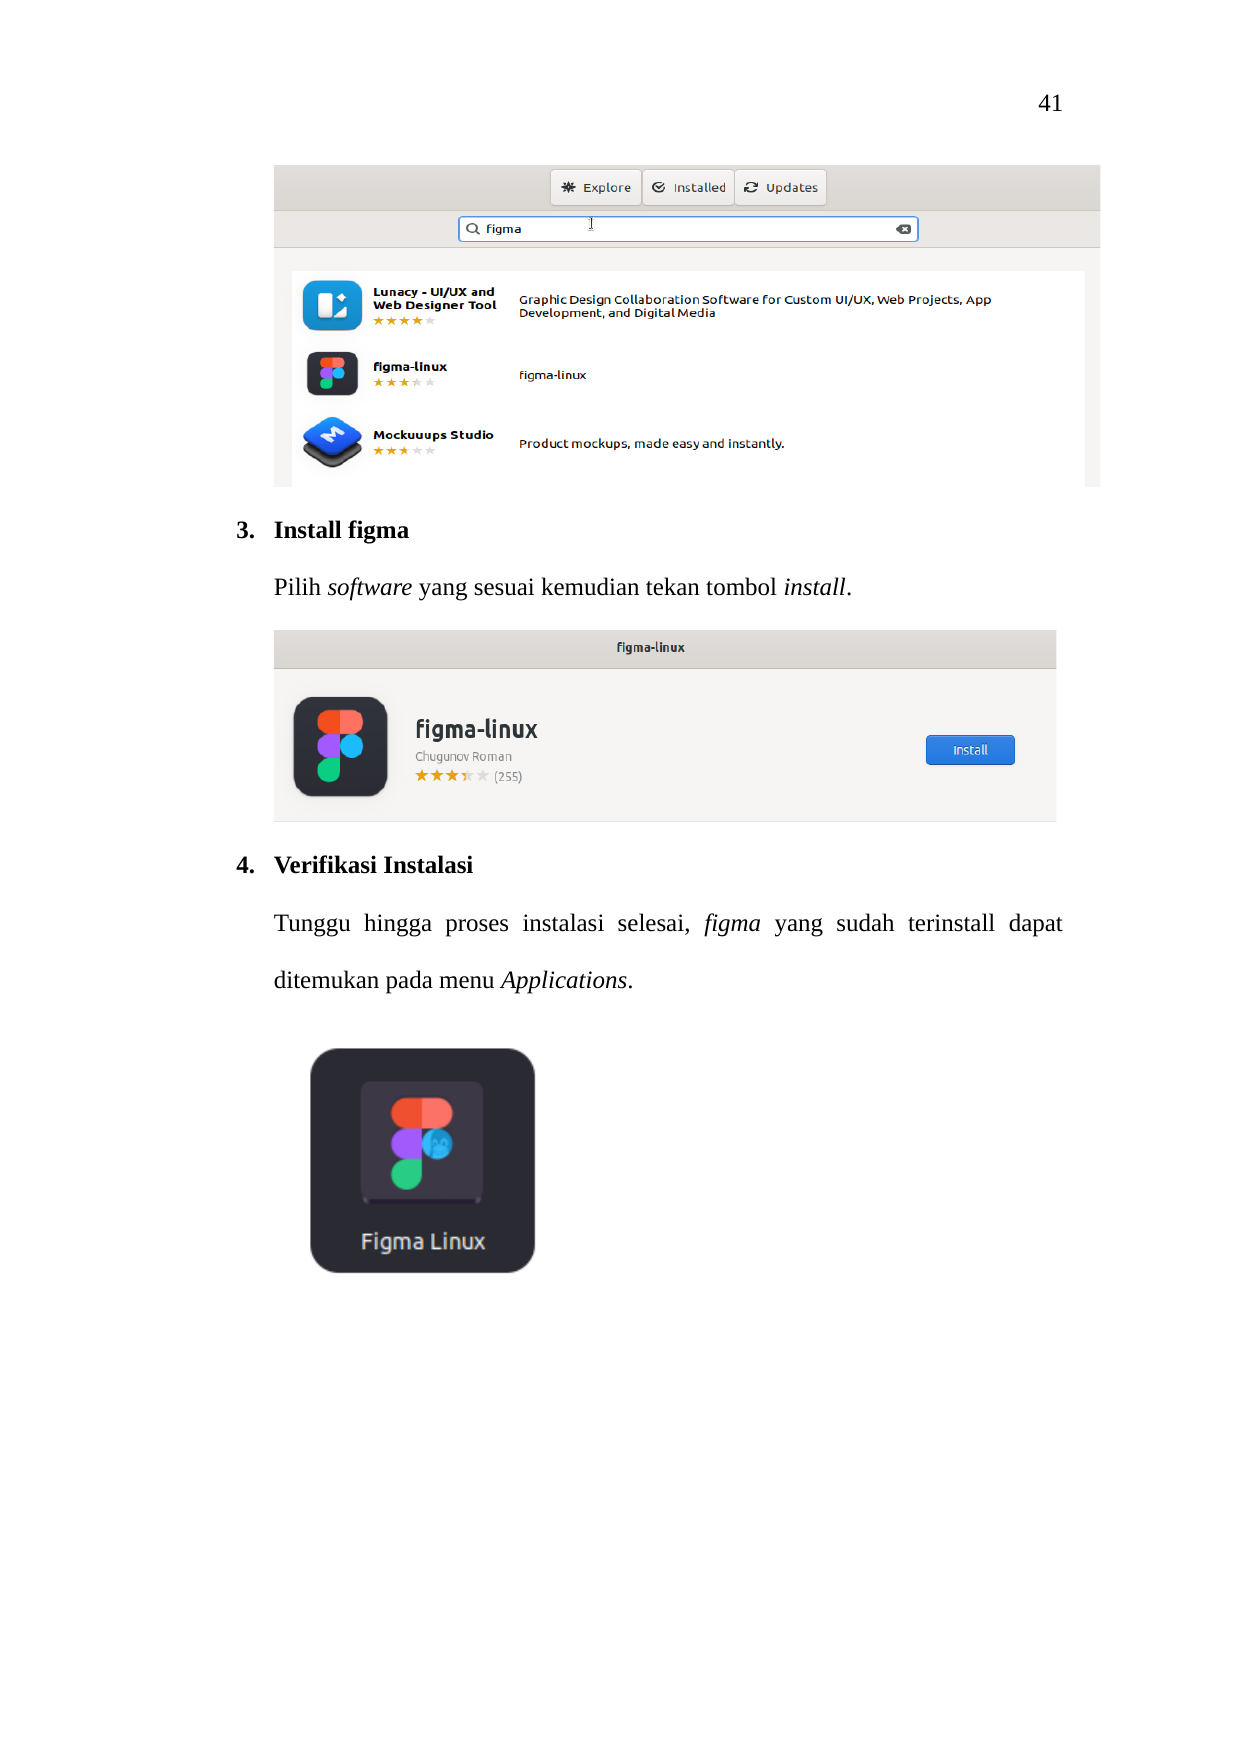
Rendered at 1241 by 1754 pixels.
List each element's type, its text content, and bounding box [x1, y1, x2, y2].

list Install figma [236, 515, 1063, 544]
list Verifikasi Instalasi [236, 850, 1063, 879]
list Tunggu hingga proses instalasi selesai, figma yang sudah terinstall dapat ditemukan pada menu Applications. [236, 908, 1063, 994]
picture [273, 1022, 576, 1292]
picture [273, 165, 1101, 487]
picture [273, 630, 1057, 822]
list Pilih software yang sesuai kemudian tekan tombol install. [236, 572, 1063, 601]
